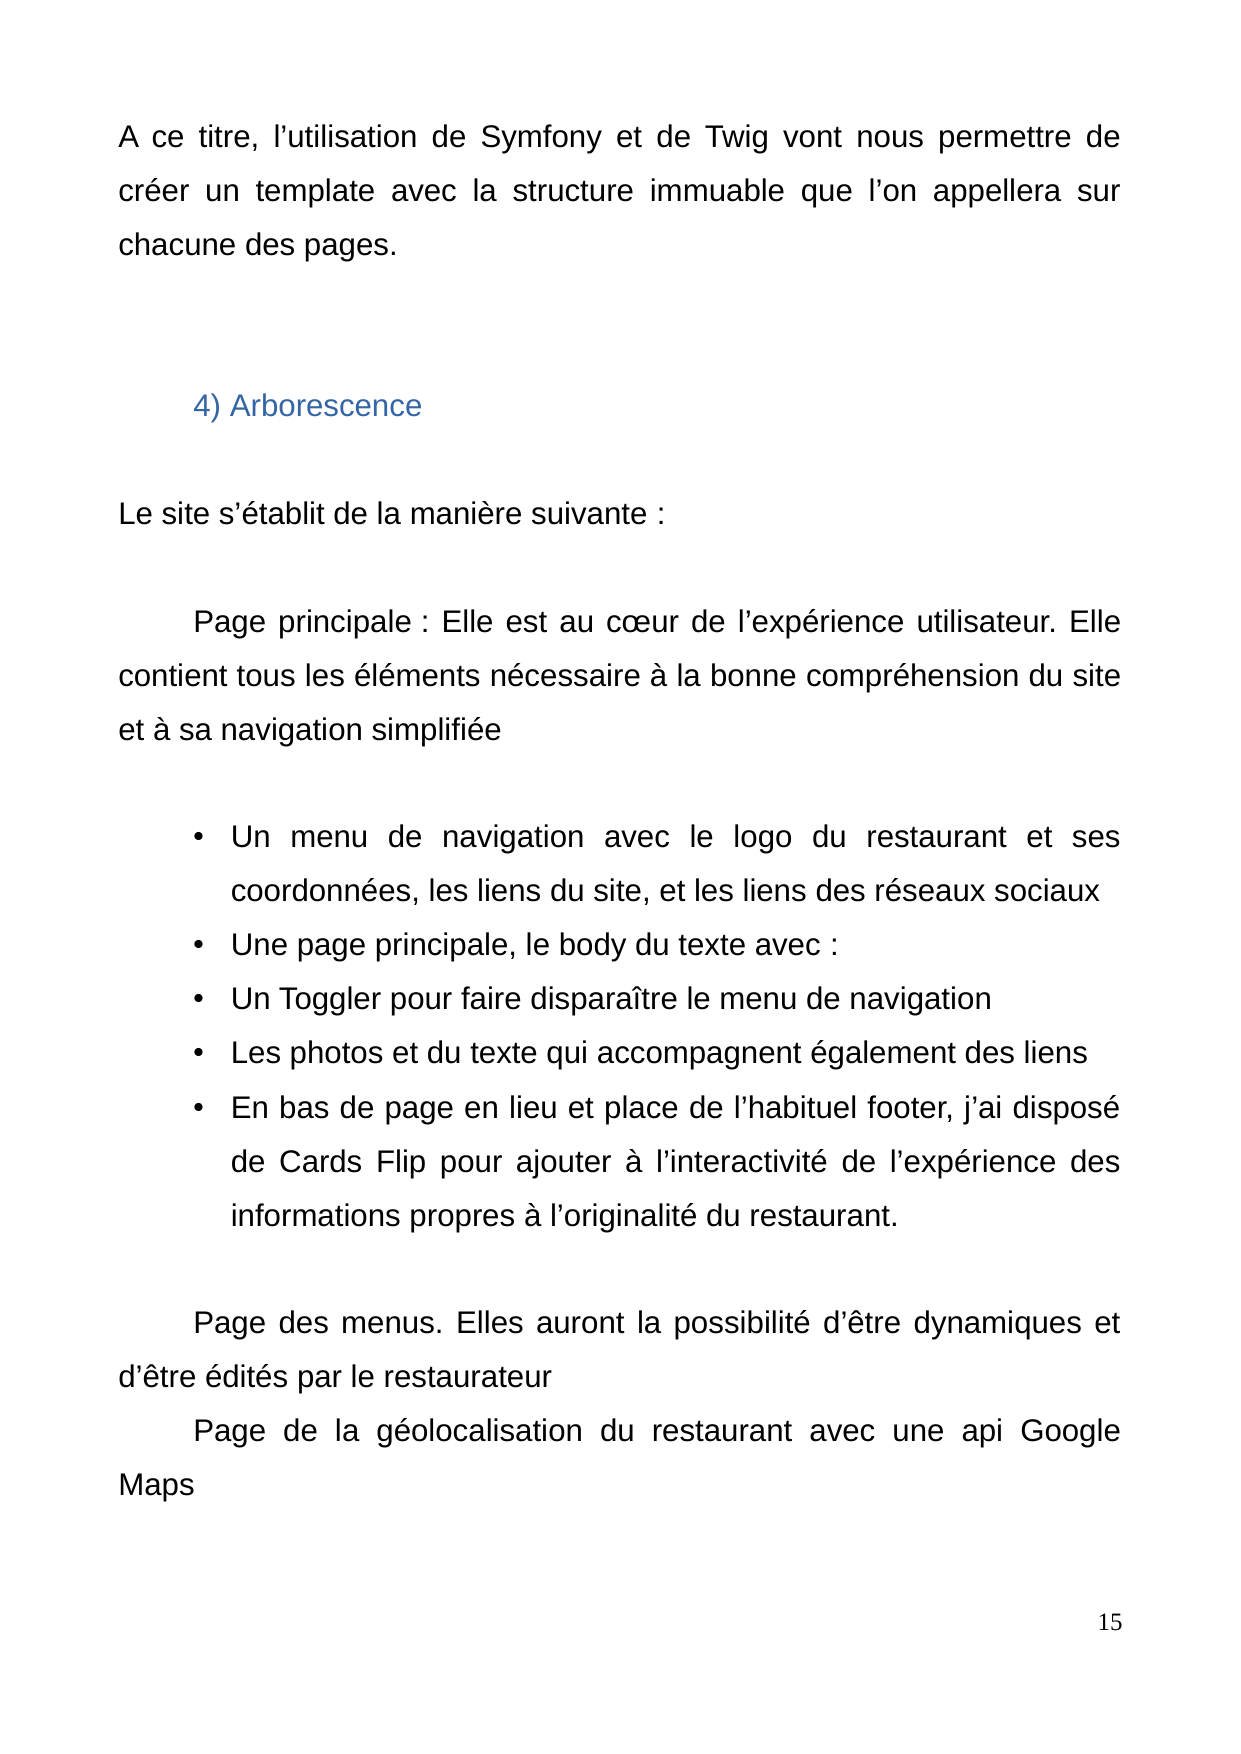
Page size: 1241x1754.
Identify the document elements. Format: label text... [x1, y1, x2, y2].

list Les photos et du texte qui accompagnent également des liens [193, 1034, 1122, 1071]
list En bas de page en lieu et place de l’habituel footer, j’ai disposé de Cards Flip pour ajouter à l’interactivité de l’expérience des informations propres à l’originalité du restaurant. [193, 1089, 1122, 1232]
text 4) Arborescence [118, 387, 1122, 423]
text Le site s’établit de la manière suivante : [118, 495, 1122, 531]
text Page des menus. Elles auront la possibilité d’être dynamiques et d’être édités par le restaurateur [118, 1304, 1122, 1394]
list Un Toggler pour faire disparaître le menu de navigation [193, 980, 1122, 1016]
text Page principale : Elle est au cœur de l’expérience utilisateur. Elle contient tous les éléments nécessaire à la bonne compréhension du site et à sa navigation simplifiée [118, 603, 1122, 746]
text Page de la géolocalisation du restaurant avec une api Google Maps [118, 1412, 1122, 1502]
text A ce titre, l’utilisation de Symfony et de Twig vont nous permettre de créer un template avec la structure immuable que l’on appellera sur chacune des pages. [118, 118, 1122, 262]
list Un menu de navigation avec le logo du restaurant et ses coordonnées, les liens du site, et les liens des réseaux sociaux [193, 818, 1122, 908]
list Une page principale, le body du texte avec : [193, 926, 1122, 962]
